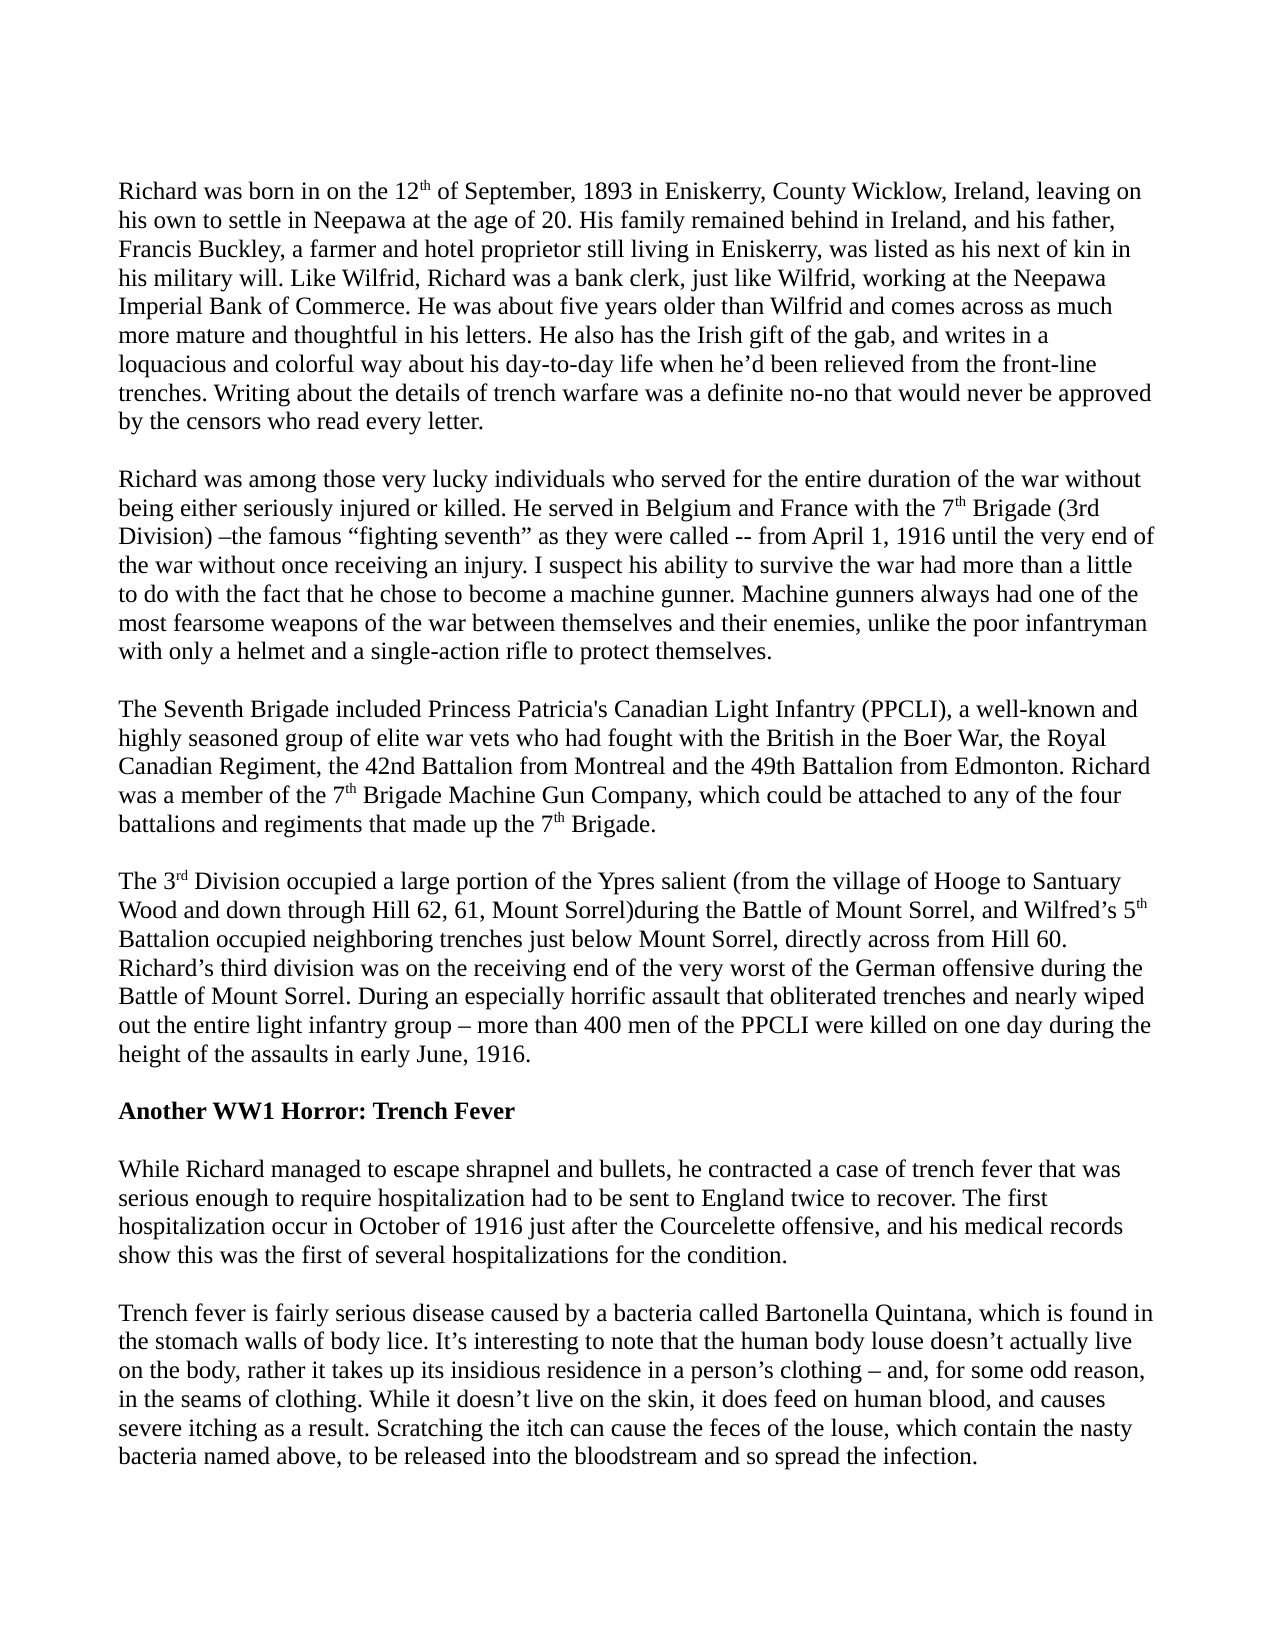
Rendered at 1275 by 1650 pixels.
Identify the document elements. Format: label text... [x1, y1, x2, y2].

text The 3rd Division occupied a large portion of the Ypres salient (from the village of Hooge to Santuary Wood and down through Hill 62, 61, Mount Sorrel)during the Battle of Mount Sorrel, and Wilfred’s 5th Battalion occupied neighboring trenches just below Mount Sorrel, directly across from Hill 60. Richard’s third division was on the receiving end of the very worst of the German offensive during the Battle of Mount Sorrel. During an especially horrific assault that obliterated trenches and nearly wiped out the entire light infantry group – more than 400 men of the PPCLI were killed on one day during the height of the assaults in early June, 1916. [118, 866, 1157, 1068]
text The Seventh Brigade included Princess Patricia's Canadian Light Infantry (PPCLI), a well-known and highly seasoned group of elite war vets who had fought with the British in the Boer War, the Royal Canadian Regiment, the 42nd Battalion from Montreal and the 49th Battalion from Edmonton. Richard was a member of the 7th Brigade Machine Gun Company, which could be attached to any of the four battalions and regiments that made up the 7th Brigade. [118, 694, 1157, 838]
text Trench fever is fairly serious disease caused by a bacteria called Bartonella Quintana, which is found in the stomach walls of body lice. It’s interesting to note that the human body louse doesn’t actually live on the body, rather it takes up its insidious residence in a person’s clothing – and, for some odd reason, in the seams of clothing. While it doesn’t live on the skin, it does feed on human blood, and causes severe itching as a result. Scratching the itch can cause the feces of the louse, which contain the nasty bacteria named above, to be released into the bloodstream and so spread the infection. [118, 1298, 1157, 1470]
text Richard was among those very lucky individuals who served for the entire duration of the war without being either seriously injured or killed. He served in Belgium and France with the 7th Brigade (3rd Division) –the famous “fighting seventh” as they were called -- from April 1, 1916 until the very end of the war without once receiving an injury. I suspect his ability to survive the war had more than a little to do with the fact that he chose to become a machine gunner. Machine gunners always had one of the most fearsome weapons of the war between themselves and their enemies, unlike the poor infantryman with only a helmet and a single-action rifle to protect themselves. [118, 464, 1157, 665]
text While Richard managed to escape shrapnel and bullets, he contracted a case of trench fever that was serious enough to require hospitalization had to be sent to England twice to recover. The first hospitalization occur in October of 1916 just after the Courcelette offensive, and his medical records show this was the first of several hospitalizations for the condition. [118, 1154, 1157, 1269]
text Richard was born in on the 12th of September, 1893 in Eniskerry, County Wicklow, Ireland, leaving on his own to settle in Neepawa at the age of 20. His family remained behind in Ireland, and his father, Francis Buckley, a farmer and hotel proprietor still living in Eniskerry, was listed as his next of kin in his military will. Like Wilfrid, Richard was a bank clerk, just like Wilfrid, working at the Neepawa Imperial Bank of Commerce. He was about five years older than Wilfrid and comes across as much more mature and thoughtful in his letters. He also has the Irish gift of the gab, and writes in a loquacious and colorful way about his day-to-day life when he’d been relieved from the front-line trenches. Writing about the details of trench warfare was a definite no-no that would never be approved by the censors who read every letter. [118, 176, 1157, 435]
text Another WW1 Horror: Trench Fever [118, 1096, 1157, 1125]
